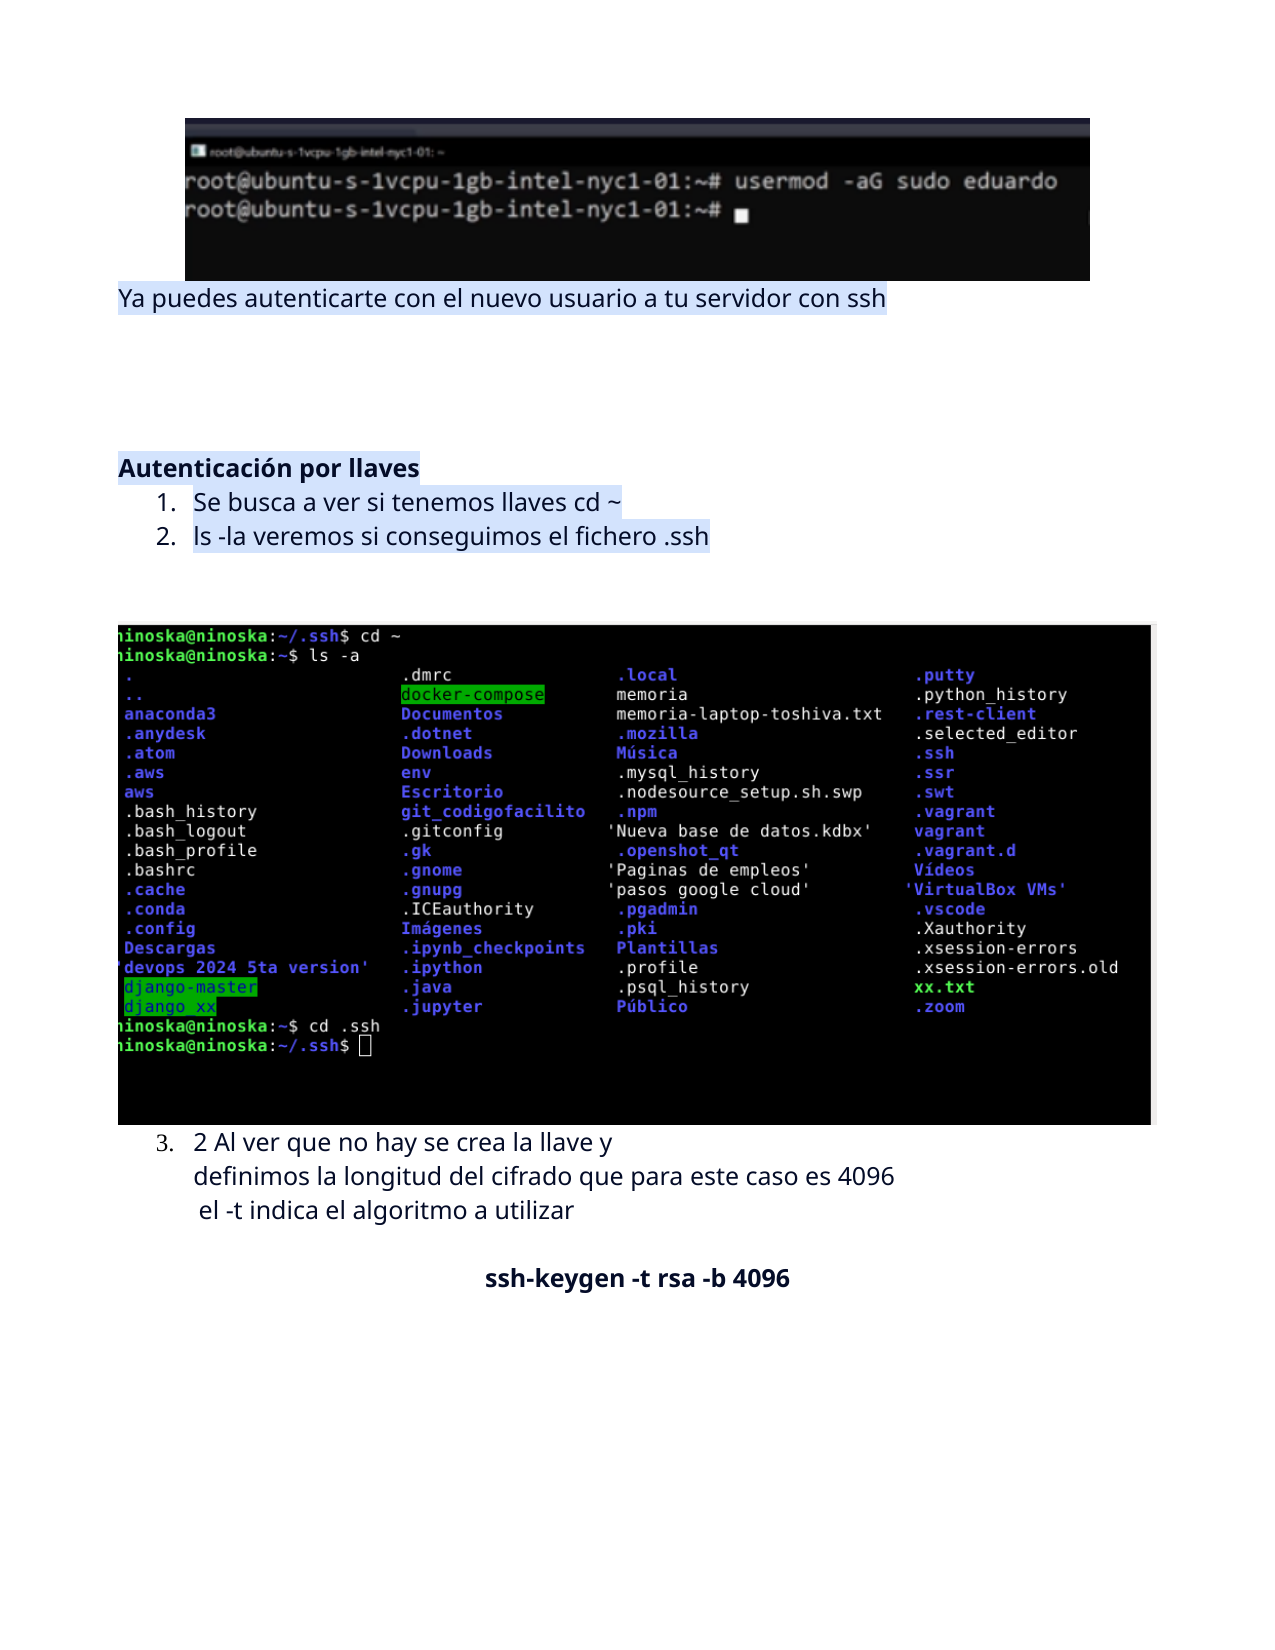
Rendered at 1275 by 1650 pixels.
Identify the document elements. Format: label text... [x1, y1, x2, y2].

picture [185, 118, 1090, 281]
text ssh-keygen -t rsa -b 4096 [118, 1261, 1157, 1295]
text el -t indica el algoritmo a utilizar [118, 1193, 1157, 1227]
text Autenticación por llaves [118, 451, 1157, 485]
list definimos la longitud del cifrado que para este caso es 4096 [156, 1159, 1157, 1193]
text Ya puedes autenticarte con el nuevo usuario a tu servidor con ssh [118, 118, 1157, 315]
list 2 Al ver que no hay se crea la llave y [156, 1125, 1157, 1159]
picture [118, 621, 1157, 1125]
list ls -la veremos si conseguimos el fichero .ssh [156, 519, 1157, 553]
list Se busca a ver si tenemos llaves cd ~ [156, 485, 1157, 519]
